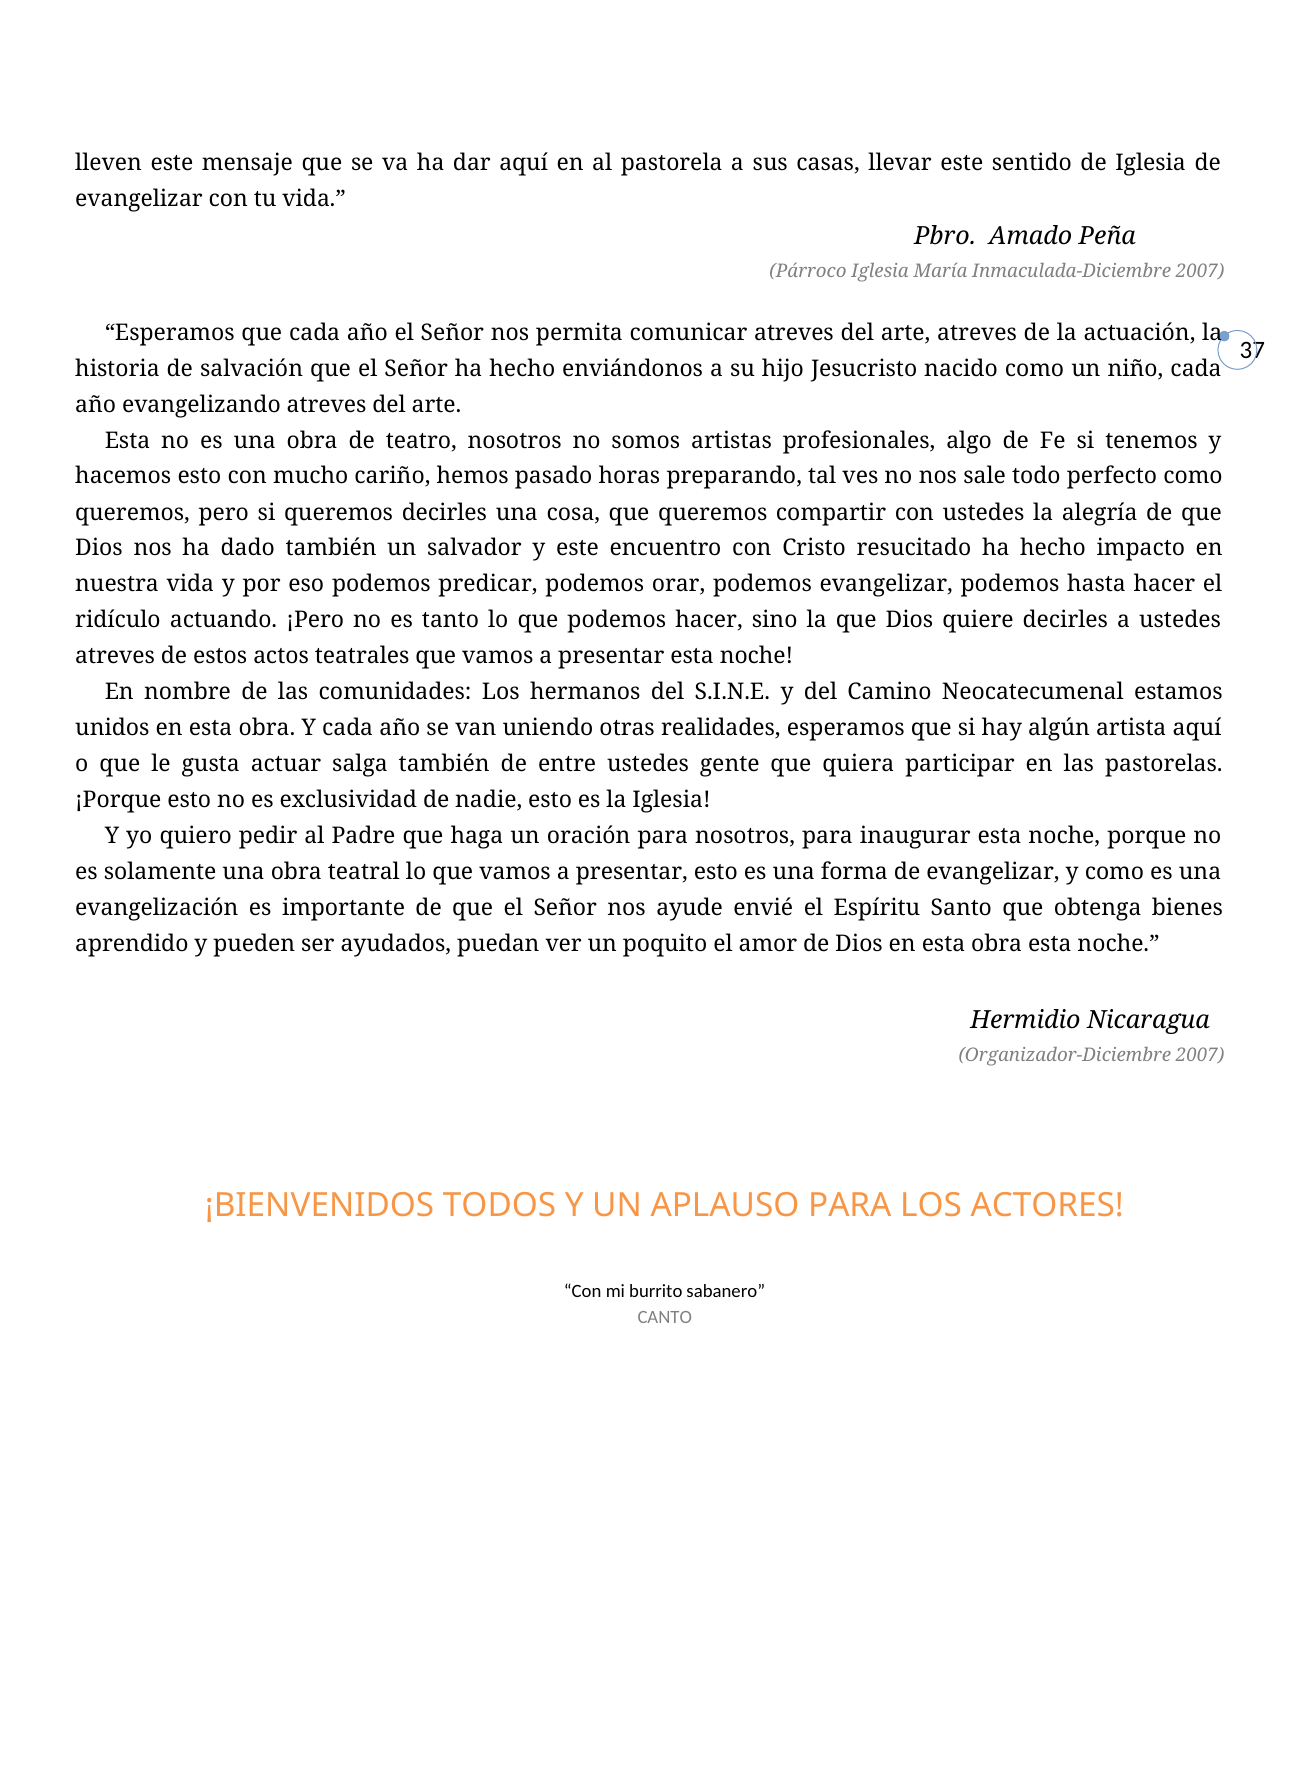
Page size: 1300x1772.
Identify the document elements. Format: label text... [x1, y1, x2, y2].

text lleven este mensaje que se va ha dar aquí en al pastorela a sus casas, llevar este sentido de Iglesia de evangelizar con tu vida.” [75, 146, 1224, 213]
text ¡Bienvenidos todos y un aplauso para los actores! [104, 1181, 1224, 1226]
text (Organizador-Diciembre 2007) [104, 1041, 1224, 1066]
text Esta no es una obra de teatro, nosotros no somos artistas profesionales, algo de Fe si tenemos y hacemos esto con mucho cariño, hemos pasado horas preparando, tal ves no nos sale todo perfecto como queremos, pero si queremos decirles una cosa, que queremos compartir con ustedes la alegría de que Dios nos ha dado también un salvador y este encuentro con Cristo resucitado ha hecho impacto en nuestra vida y por eso podemos predicar, podemos orar, podemos evangelizar, podemos hasta hacer el ridículo actuando. ¡Pero no es tanto lo que podemos hacer, sino la que Dios quiere decirles a ustedes atreves de estos actos teatrales que vamos a presentar esta noche! [75, 423, 1224, 670]
text “Con mi burrito sabanero” [104, 1279, 1224, 1302]
text CANTO [104, 1305, 1224, 1328]
text Hermidio Nicaragua [104, 1002, 1210, 1036]
text Y yo quiero pedir al Padre que haga un oración para nosotros, para inaugurar esta noche, porque no es solamente una obra teatral lo que vamos a presentar, esto es una forma de evangelizar, y como es una evangelización es importante de que el Señor nos ayude envié el Espíritu Santo que obtenga bienes aprendido y pueden ser ayudados, puedan ver un poquito el amor de Dios en esta obra esta noche.” [75, 819, 1224, 958]
text (Párroco Iglesia María Inmaculada-Diciembre 2007) [104, 257, 1224, 283]
text En nombre de las comunidades: Los hermanos del S.I.N.E. y del Camino Neocatecumenal estamos unidos en esta obra. Y cada año se van uniendo otras realidades, esperamos que si hay algún artista aquí o que le gusta actuar salga también de entre ustedes gente que quiera participar en las pastorelas. ¡Porque esto no es exclusividad de nadie, esto es la Iglesia! [75, 675, 1224, 814]
text Pbro. Amado Peña [75, 218, 1136, 252]
text “Esperamos que cada año el Señor nos permita comunicar atreves del arte, atreves de la actuación, la historia de salvación que el Señor ha hecho enviándonos a su hijo Jesucristo nacido como un niño, cada año evangelizando atreves del arte. [75, 316, 1224, 419]
